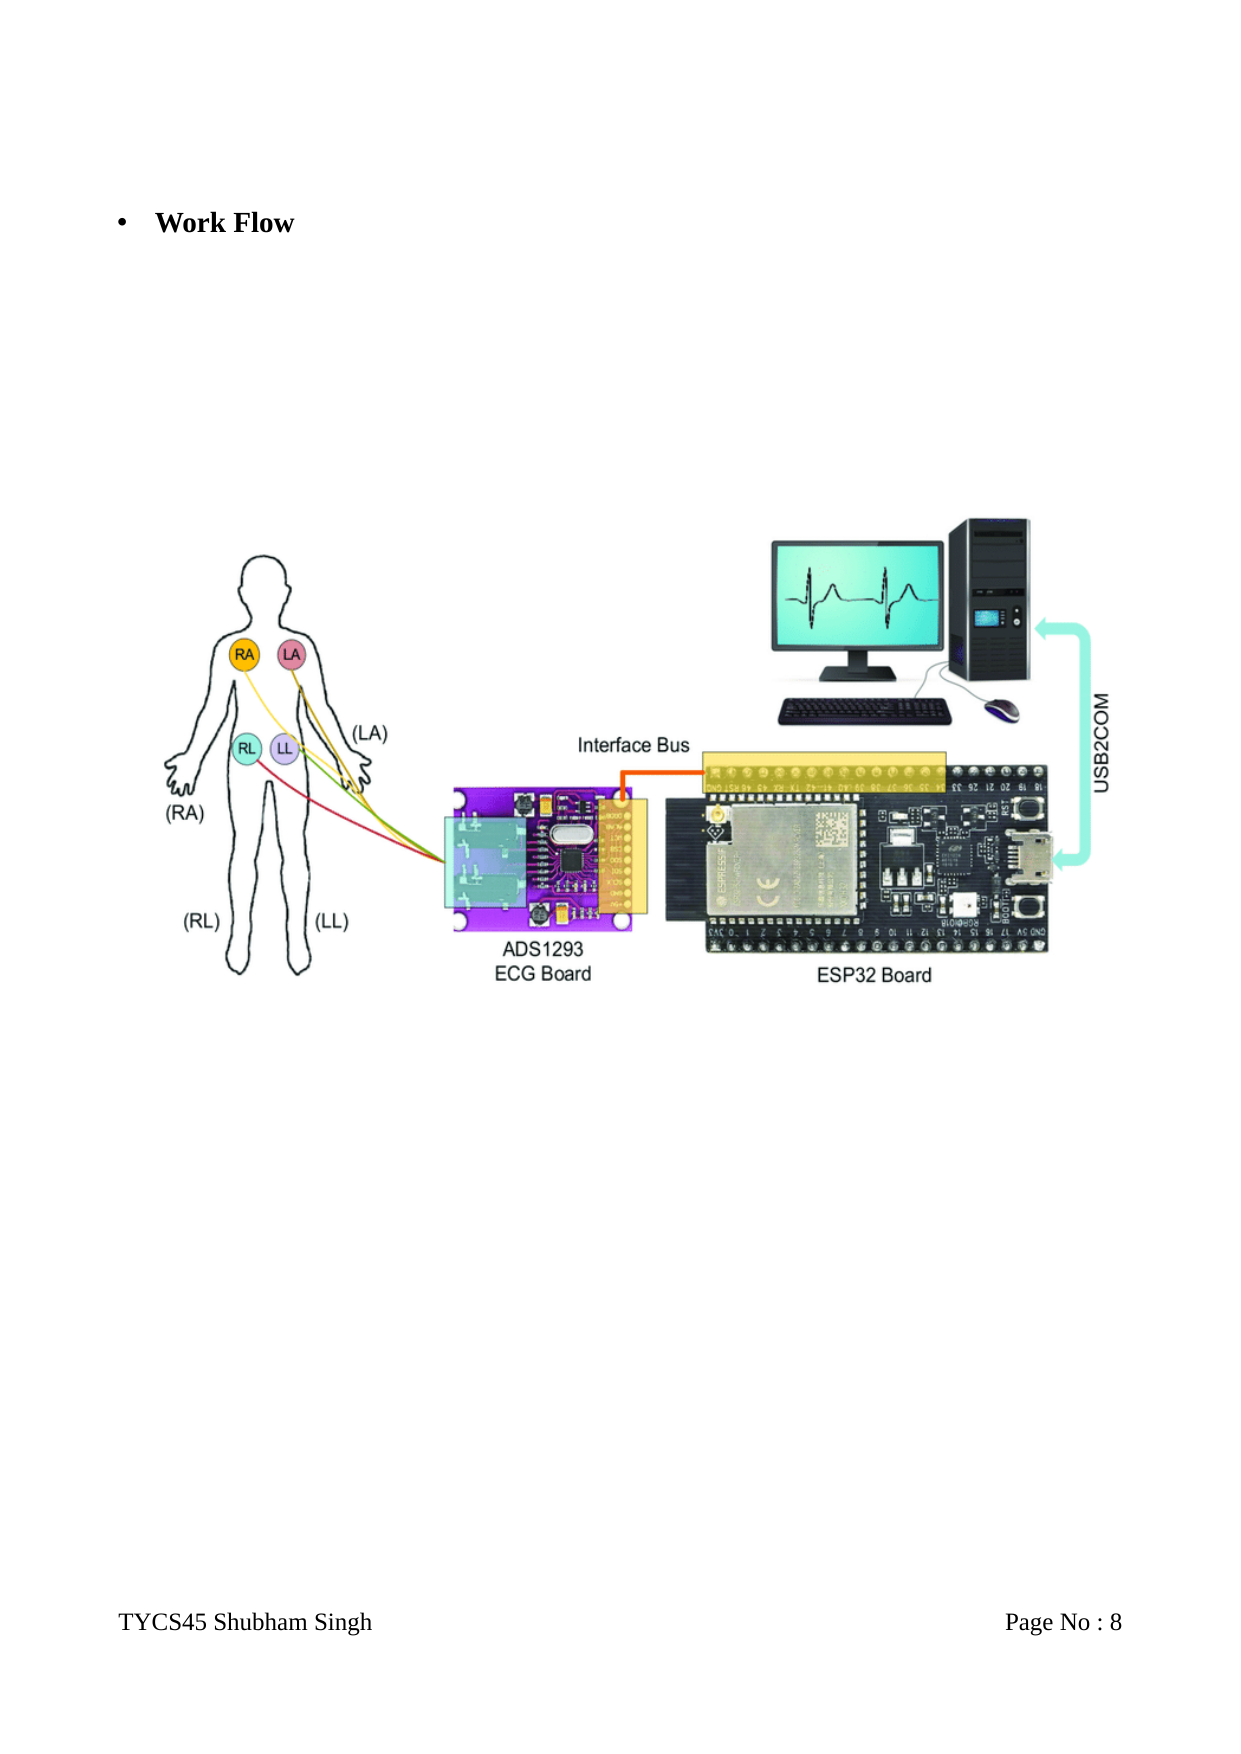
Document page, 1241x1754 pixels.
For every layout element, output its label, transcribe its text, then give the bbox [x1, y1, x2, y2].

picture [118, 486, 1123, 1001]
list Work Flow [117, 205, 1122, 239]
